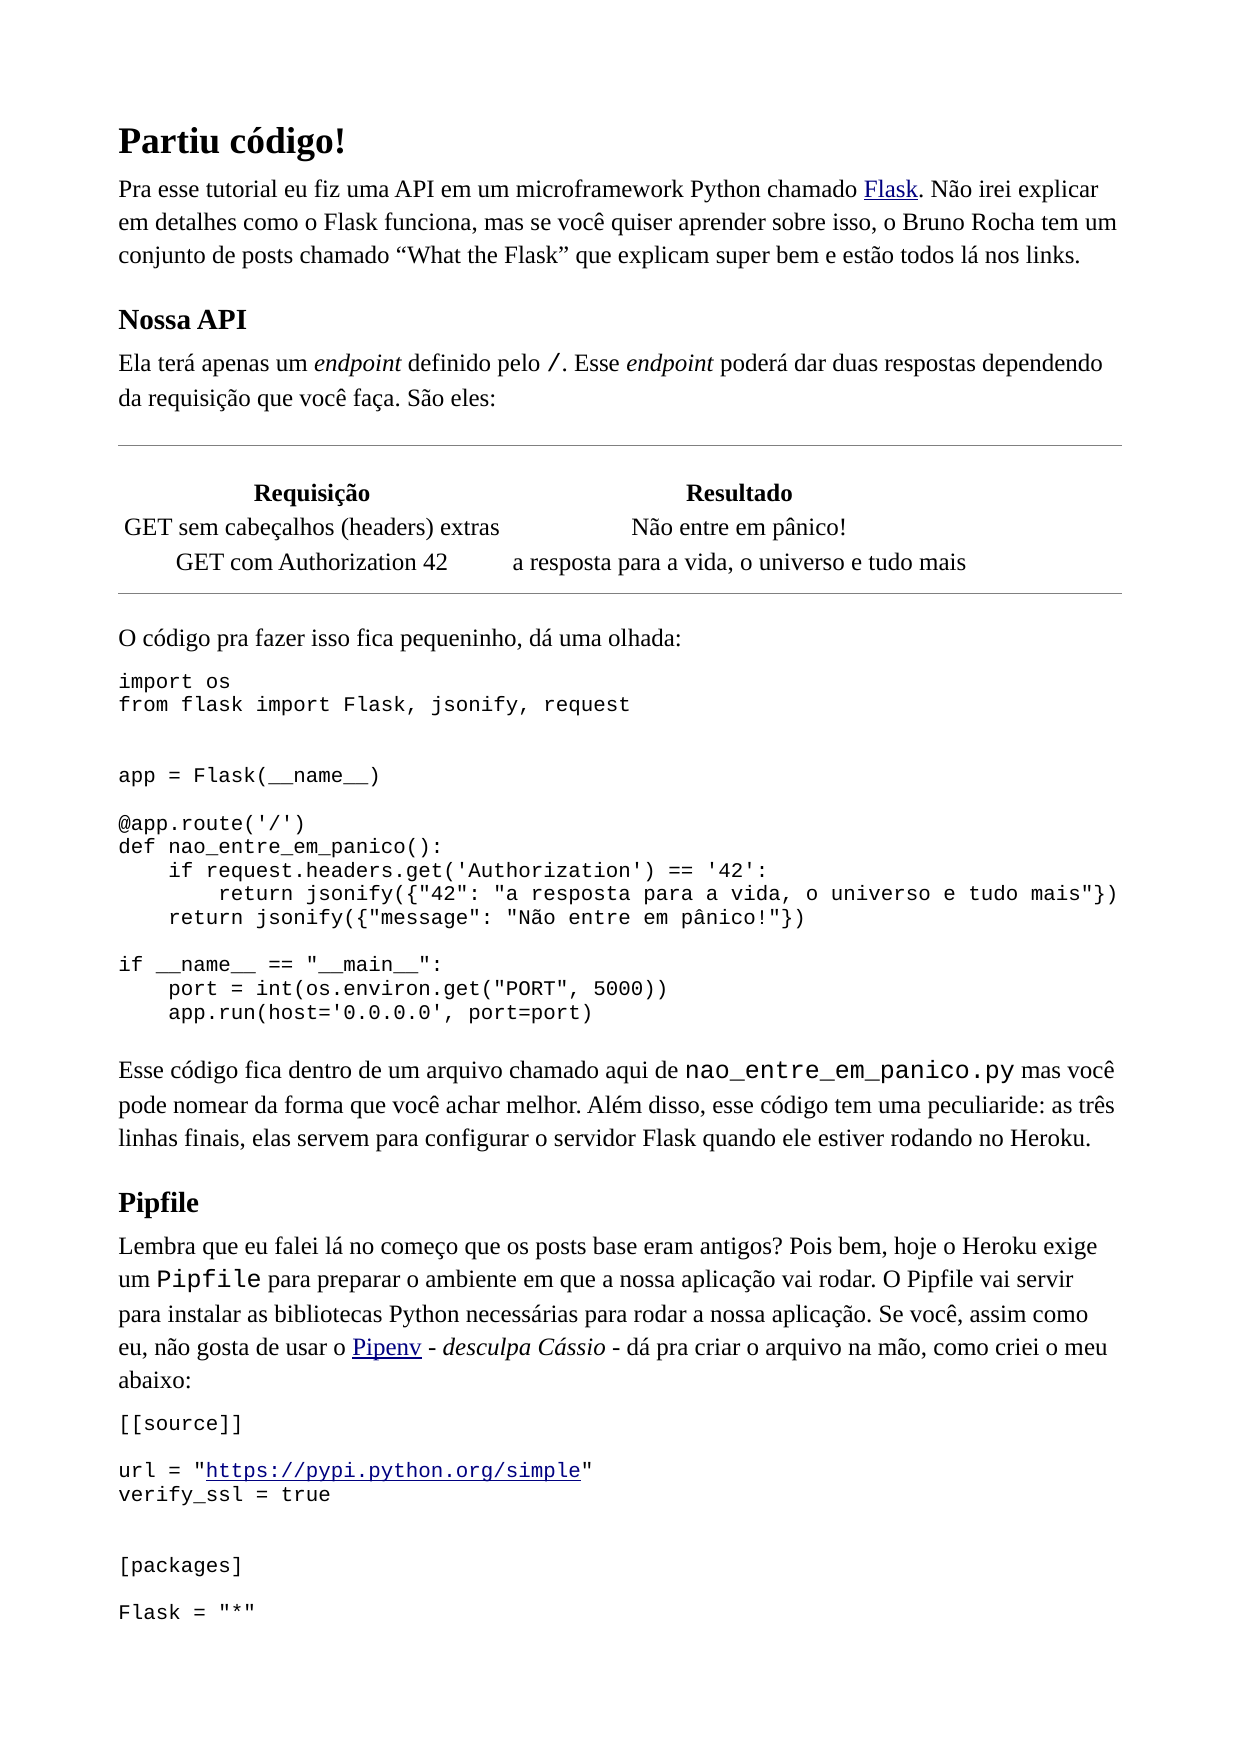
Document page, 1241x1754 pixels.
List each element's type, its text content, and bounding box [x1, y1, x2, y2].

text return jsonify({"message": "Não entre em pânico!"}) [118, 907, 1122, 931]
subtitle Pipfile [118, 1185, 1122, 1219]
text Esse código fica dentro de um arquivo chamado aqui de nao_entre_em_panico.py mas você pode nomear da forma que você achar melhor. Além disso, esse código tem uma peculiaride: as três linhas finais, elas servem para configurar o servidor Flask quando ele estiver rodando no Heroku. [118, 1055, 1122, 1152]
subtitle Nossa API [118, 302, 1122, 336]
table_cell Não entre em pânico! [505, 510, 973, 544]
table_header Resultado [505, 475, 973, 509]
text from flask import Flask, jsonify, request [118, 694, 1122, 718]
text app = Flask(__name__) [118, 765, 1122, 789]
table_cell GET sem cabeçalhos (headers) extras [118, 510, 505, 544]
text port = int(os.environ.get("PORT", 5000)) [118, 978, 1122, 1002]
text [[source]] [118, 1413, 1122, 1437]
text O código pra fazer isso fica pequeninho, dá uma olhada: [118, 623, 1122, 652]
text [packages] [118, 1555, 1122, 1578]
text url = "https://pypi.python.org/simple" [118, 1460, 1122, 1484]
text def nao_entre_em_panico(): [118, 836, 1122, 860]
subtitle Partiu código! [118, 118, 1122, 161]
table_header Requisição [118, 475, 505, 509]
text app.run(host='0.0.0.0', port=port) [118, 1002, 1122, 1025]
table_cell GET com Authorization 42 [118, 544, 505, 579]
text Flask = "*" [118, 1602, 1122, 1626]
text Ela terá apenas um endpoint definido pelo /. Esse endpoint poderá dar duas respostas dependendo da requisição que você faça. São eles: [118, 348, 1122, 412]
text @app.route('/') [118, 812, 1122, 836]
text if __name__ == "__main__": [118, 954, 1122, 978]
text return jsonify({"42": "a resposta para a vida, o universo e tudo mais"}) [118, 883, 1122, 907]
text Lembra que eu falei lá no começo que os posts base eram antigos? Pois bem, hoje o Heroku exige um Pipfile para preparar o ambiente em que a nossa aplicação vai rodar. O Pipfile vai servir para instalar as bibliotecas Python necessárias para rodar a nossa aplicação. Se você, assim como eu, não gosta de usar o Pipenv - desculpa Cássio - dá pra criar o arquivo na mão, como criei o meu abaixo: [118, 1231, 1122, 1394]
text import os [118, 671, 1122, 694]
text if request.headers.get('Authorization') == '42': [118, 860, 1122, 883]
table_cell a resposta para a vida, o universo e tudo mais [505, 544, 973, 579]
text verify_ssl = true [118, 1484, 1122, 1507]
text Pra esse tutorial eu fiz uma API em um microframework Python chamado Flask. Não irei explicar em detalhes como o Flask funciona, mas se você quiser aprender sobre isso, o Bruno Rocha tem um conjunto de posts chamado “What the Flask” que explicam super bem e estão todos lá nos links. [118, 174, 1122, 268]
